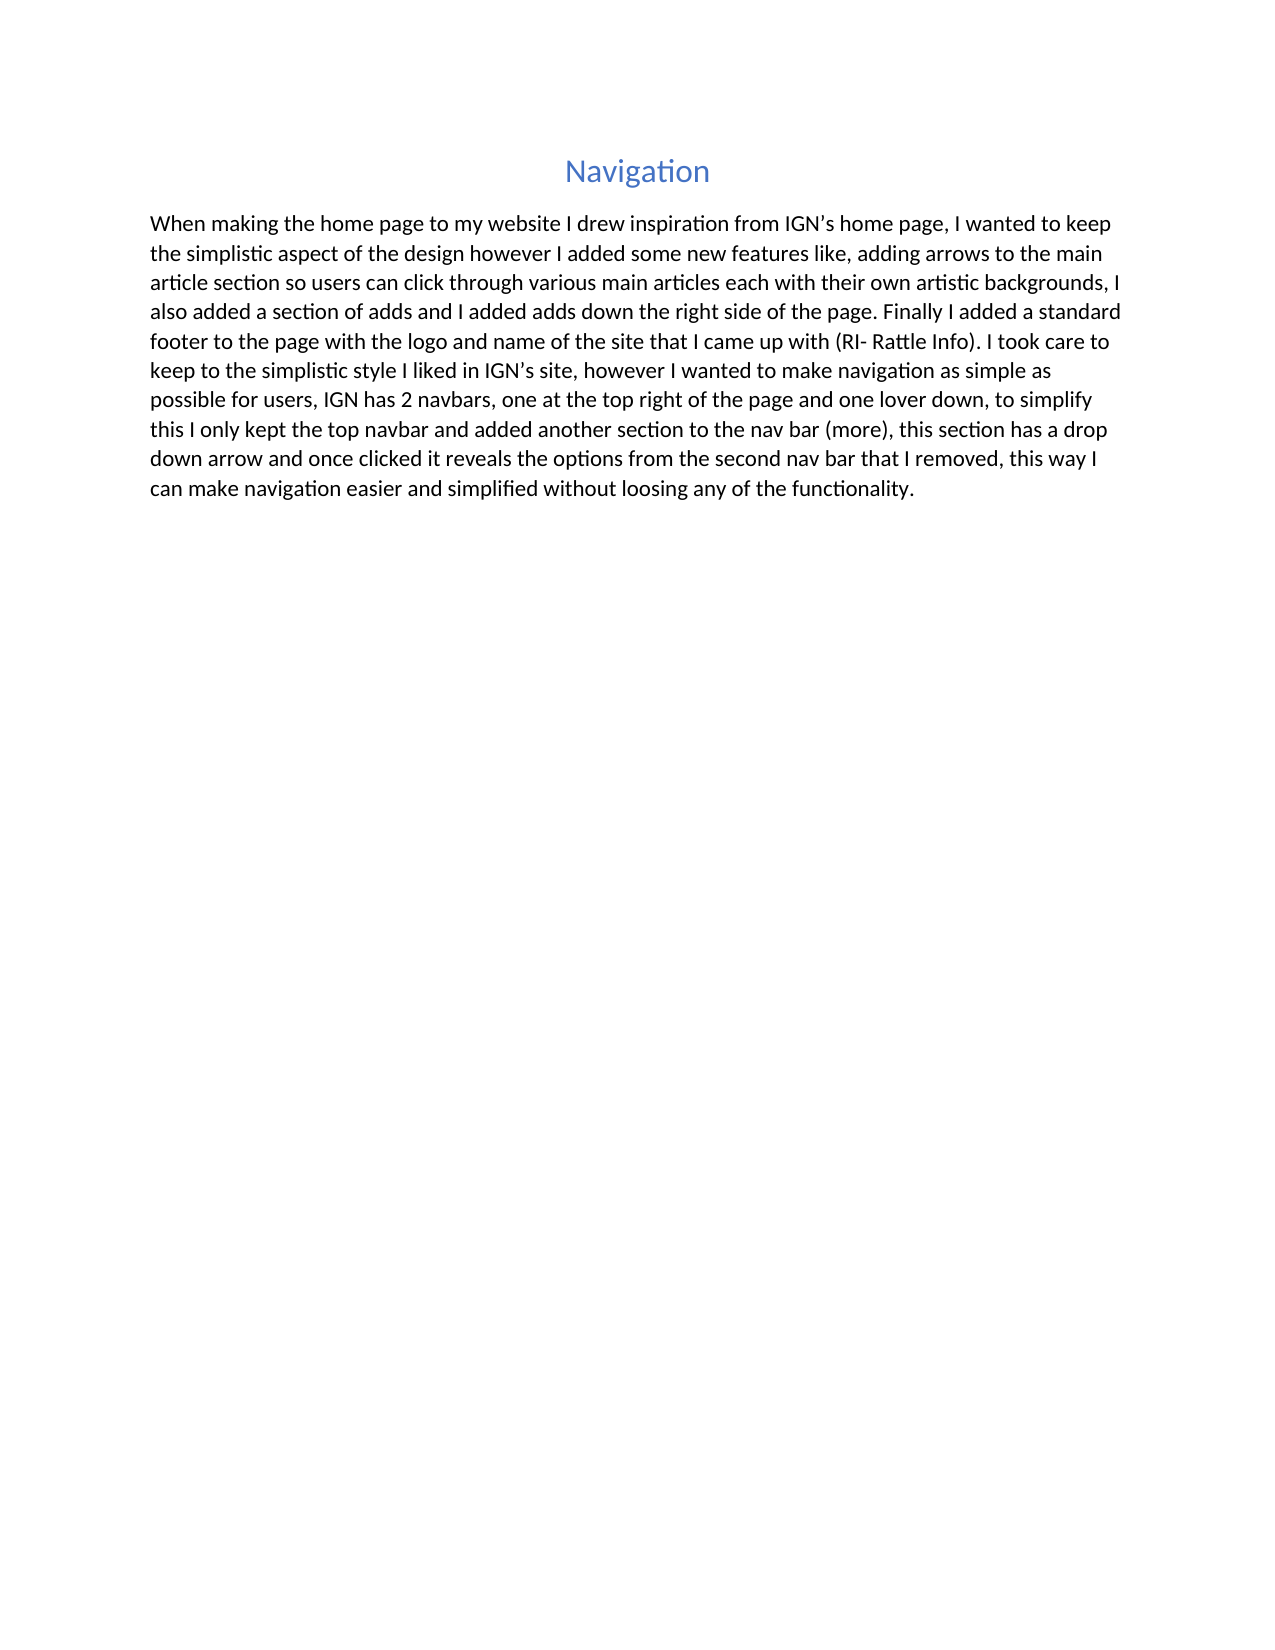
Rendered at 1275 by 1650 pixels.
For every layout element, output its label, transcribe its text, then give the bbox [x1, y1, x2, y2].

text When making the home page to my website I drew inspiration from IGN’s home page, I wanted to keep the simplistic aspect of the design however I added some new features like, adding arrows to the main article section so users can click through various main articles each with their own artistic backgrounds, I also added a section of adds and I added adds down the right side of the page. Finally I added a standard footer to the page with the logo and name of the site that I came up with (RI- Rattle Info). I took care to keep to the simplistic style I liked in IGN’s site, however I wanted to make navigation as simple as possible for users, IGN has 2 navbars, one at the top right of the page and one lover down, to simplify this I only kept the top navbar and added another section to the nav bar (more), this section has a drop down arrow and once clicked it reveals the options from the second nav bar that I removed, this way I can make navigation easier and simplified without loosing any of the functionality. [150, 209, 1125, 502]
text Navigation [150, 150, 1125, 191]
